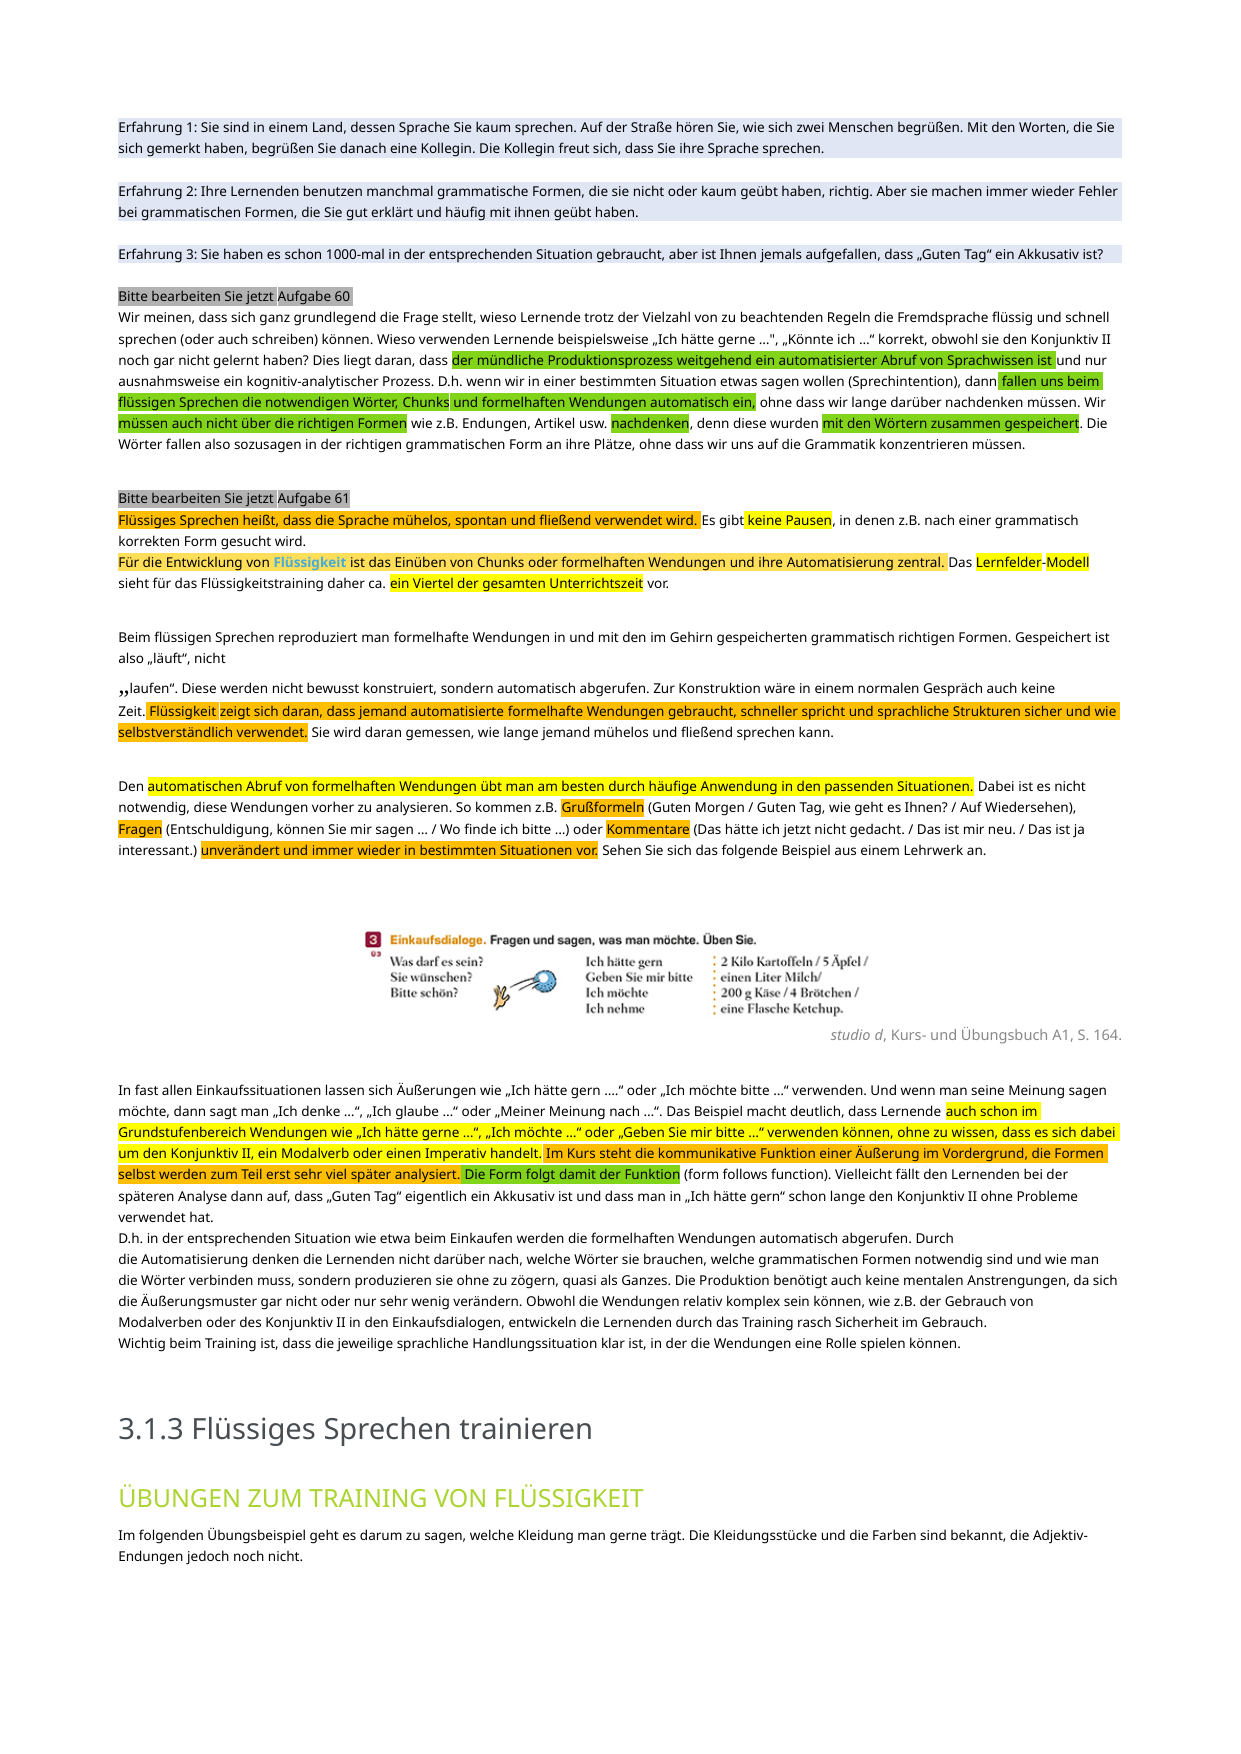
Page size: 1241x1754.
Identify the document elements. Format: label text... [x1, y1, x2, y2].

text Für die Entwicklung von Flüssigkeit ist das Einüben von Chunks oder formelhaften Wendungen und ihre Automatisierung zentral. Das Lernfelder-Modell sieht für das Flüssigkeitstraining daher ca. ein Viertel der gesamten Unterrichtszeit vor. [118, 553, 1122, 592]
text Wir meinen, dass sich ganz grundlegend die Frage stellt, wieso Lernende trotz der Vielzahl von zu beachtenden Regeln die Fremdsprache flüssig und schnell sprechen (oder auch schreiben) können. Wieso verwenden Lernende beispielsweise „Ich hätte gerne …", „Könnte ich …“ korrekt, obwohl sie den Konjunktiv II noch gar nicht gelernt haben? Dies liegt daran, dass der mündliche Produktionsprozess weitgehend ein automatisierter Abruf von Sprachwissen ist und nur ausnahmsweise ein kognitiv-analytischer Prozess. D.h. wenn wir in einer bestimmten Situation etwas sagen wollen (Sprechintention), dann fallen uns beim flüssigen Sprechen die notwendigen Wörter, Chunks und formelhaften Wendungen automatisch ein, ohne dass wir lange darüber nachdenken müssen. Wir müssen auch nicht über die richtigen Formen wie z.B. Endungen, Artikel usw. nachdenken, denn diese wurden mit den Wörtern zusammen gespeichert. Die Wörter fallen also sozusagen in der richtigen grammatischen Form an ihre Plätze, ohne dass wir uns auf die Grammatik konzentrieren müssen. [118, 308, 1122, 454]
text studio d, Kurs- und Übungsbuch A1, S. 164. [118, 1025, 1122, 1045]
text Bitte bearbeiten Sie jetzt Aufgabe 61 [118, 489, 1122, 508]
subtitle ÜBUNGEN ZUM TRAINING VON FLÜSSIGKEIT [118, 1480, 1122, 1514]
text Bitte bearbeiten Sie jetzt Aufgabe 60 [118, 287, 1122, 306]
text Wichtig beim Training ist, dass die jeweilige sprachliche Handlungssituation klar ist, in der die Wendungen eine Rolle spielen können. [118, 1334, 1122, 1353]
text Erfahrung 1: Sie sind in einem Land, dessen Sprache Sie kaum sprechen. Auf der Straße hören Sie, wie sich zwei Menschen begrüßen. Mit den Worten, die Sie sich gemerkt haben, begrüßen Sie danach eine Kollegin. Die Kollegin freut sich, dass Sie ihre Sprache sprechen. [118, 118, 1122, 158]
text Im folgenden Übungsbeispiel geht es darum zu sagen, welche Kleidung man gerne trägt. Die Kleidungsstücke und die Farben sind bekannt, die Adjektiv-Endungen jedoch noch nicht. [118, 1526, 1122, 1565]
picture [363, 927, 877, 1021]
text D.h. in der entsprechenden Situation wie etwa beim Einkaufen werden die formelhaften Wendungen automatisch abgerufen. Durch die Automatisierung denken die Lernenden nicht darüber nach, welche Wörter sie brauchen, welche grammatischen Formen notwendig sind und wie man die Wörter verbinden muss, sondern produzieren sie ohne zu zögern, quasi als Ganzes. Die Produktion benötigt auch keine mentalen Anstrengungen, da sich die Äußerungsmuster gar nicht oder nur sehr wenig verändern. Obwohl die Wendungen relativ komplex sein können, wie z.B. der Gebrauch von Modalverben oder des Konjunktiv II in den Einkaufsdialogen, entwickeln die Lernenden durch das Training rasch Sicherheit im Gebrauch. [118, 1229, 1122, 1332]
text Erfahrung 3: Sie haben es schon 1000-mal in der entsprechenden Situation gebraucht, aber ist Ihnen jemals aufgefallen, dass „Guten Tag“ ein Akkusativ ist? [118, 245, 1122, 263]
text „laufen“. Diese werden nicht bewusst konstruiert, sondern automatisch abgerufen. Zur Konstruktion wäre in einem normalen Gespräch auch keine Zeit. Flüssigkeit zeigt sich daran, dass jemand automatisierte formelhafte Wendungen gebraucht, schneller spricht und sprachliche Strukturen sicher und wie selbstverständlich verwendet. Sie wird daran gemessen, wie lange jemand mühelos und fließend sprechen kann. [118, 671, 1122, 742]
text Erfahrung 2: Ihre Lernenden benutzen manchmal grammatische Formen, die sie nicht oder kaum geübt haben, richtig. Aber sie machen immer wieder Fehler bei grammatischen Formen, die Sie gut erklärt und häufig mit ihnen geübt haben. [118, 182, 1122, 221]
text In fast allen Einkaufssituationen lassen sich Äußerungen wie „Ich hätte gern ….“ oder „Ich möchte bitte …“ verwenden. Und wenn man seine Meinung sagen möchte, dann sagt man „Ich denke …“, „Ich glaube …“ oder „Meiner Meinung nach …“. Das Beispiel macht deutlich, dass Lernende auch schon im Grundstufenbereich Wendungen wie „Ich hätte gerne …“, „Ich möchte …“ oder „Geben Sie mir bitte …“ verwenden können, ohne zu wissen, dass es sich dabei um den Konjunktiv II, ein Modalverb oder einen Imperativ handelt. Im Kurs steht die kommunikative Funktion einer Äußerung im Vordergrund, die Formen selbst werden zum Teil erst sehr viel später analysiert. Die Form folgt damit der Funktion (form follows function). Vielleicht fällt den Lernenden bei der späteren Analyse dann auf, dass „Guten Tag“ eigentlich ein Akkusativ ist und dass man in „Ich hätte gern“ schon lange den Konjunktiv II ohne Probleme verwendet hat. [118, 1081, 1122, 1226]
text Flüssiges Sprechen heißt, dass die Sprache mühelos, spontan und fließend verwendet wird. Es gibt keine Pausen, in denen z.B. nach einer grammatisch korrekten Form gesucht wird. [118, 511, 1122, 550]
subtitle 3.1.3 Flüssiges Sprechen trainieren [118, 1408, 1122, 1448]
text Den automatischen Abruf von formelhaften Wendungen übt man am besten durch häufige Anwendung in den passenden Situationen. Dabei ist es nicht notwendig, diese Wendungen vorher zu analysieren. So kommen z.B. Grußformeln (Guten Morgen / Guten Tag, wie geht es Ihnen? / Auf Wiedersehen), Fragen (Entschuldigung, können Sie mir sagen … / Wo finde ich bitte …) oder Kommentare (Das hätte ich jetzt nicht gedacht. / Das ist mir neu. / Das ist ja interessant.) unverändert und immer wieder in bestimmten Situationen vor. Sehen Sie sich das folgende Beispiel aus einem Lehrwerk an. [118, 777, 1122, 859]
text Beim flüssigen Sprechen reproduziert man formelhafte Wendungen in und mit den im Gehirn gespeicherten grammatisch richtigen Formen. Gespeichert ist also „läuft“, nicht [118, 628, 1122, 668]
